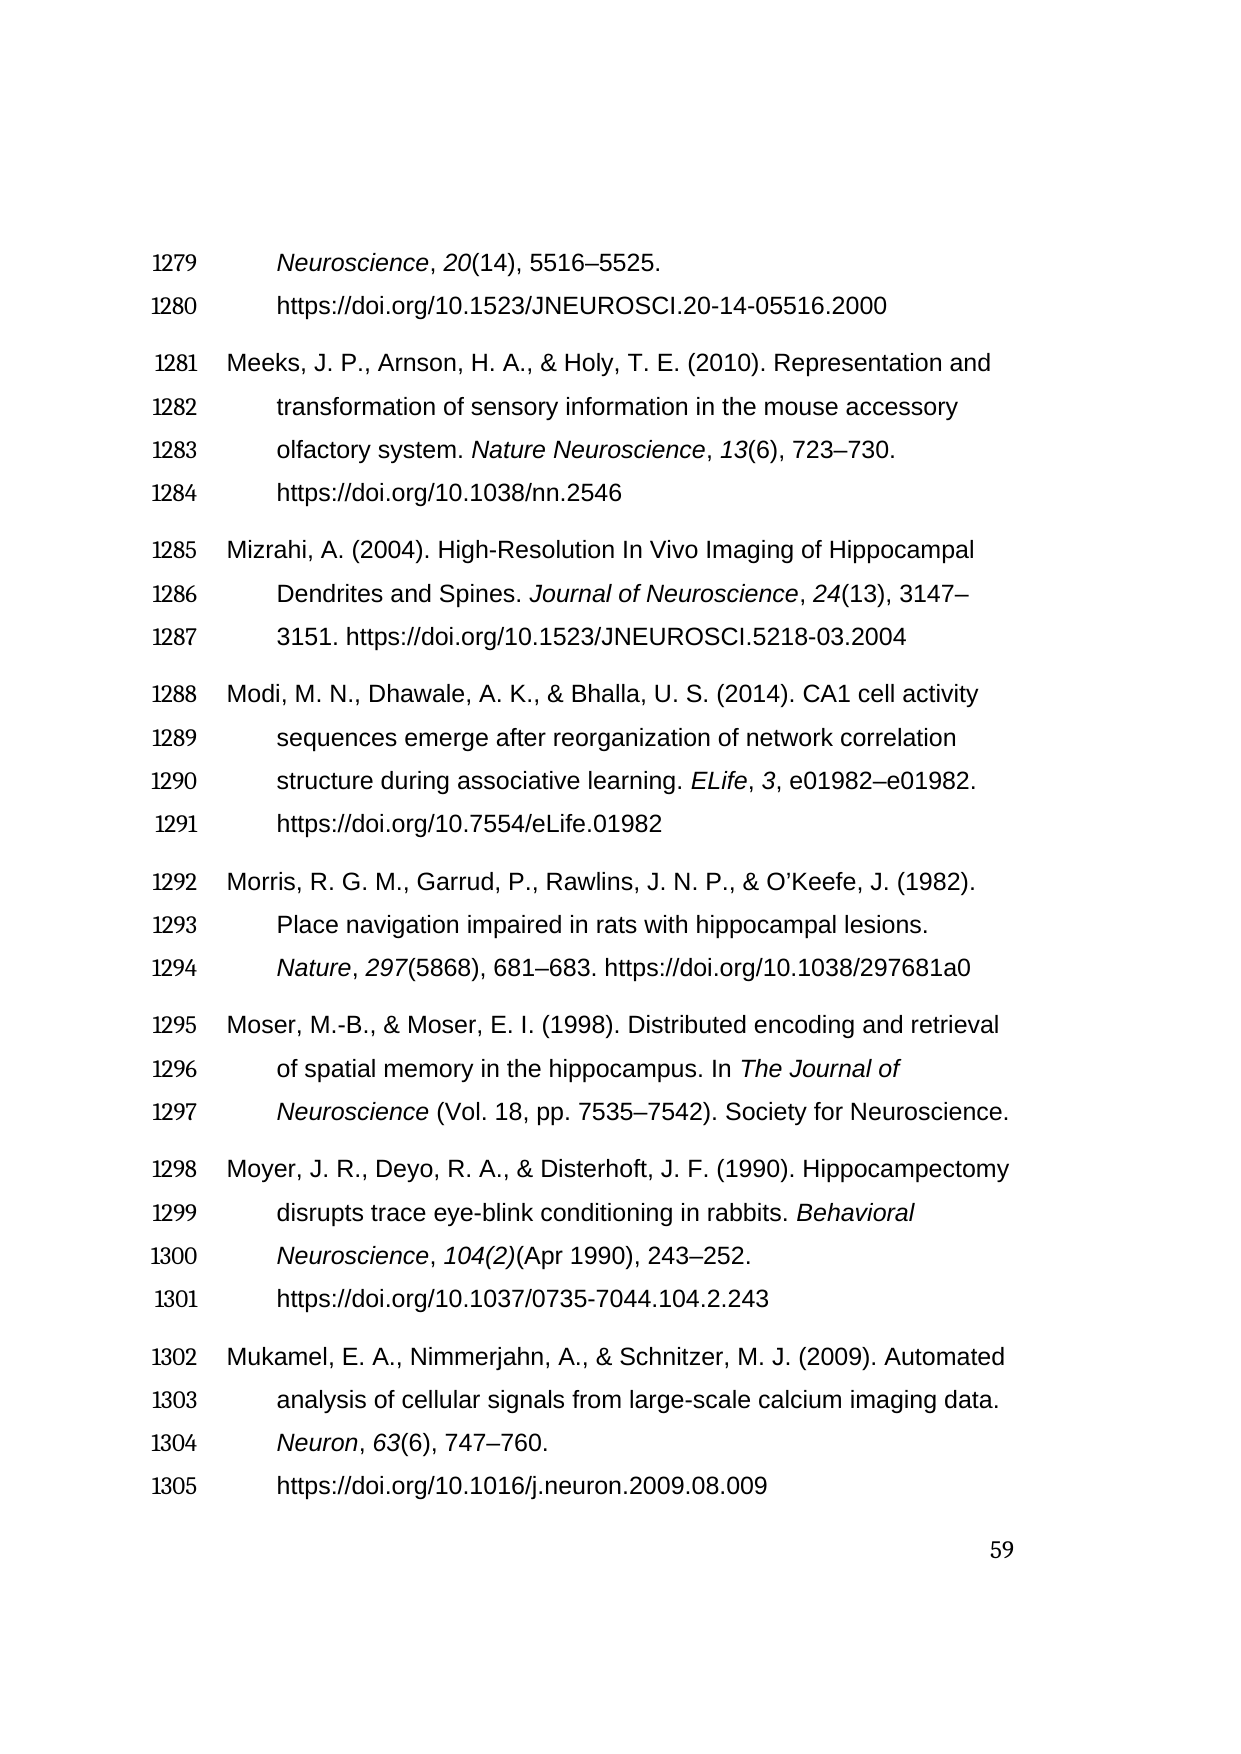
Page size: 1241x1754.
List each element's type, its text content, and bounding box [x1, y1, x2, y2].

text Morris, R. G. M., Garrud, P., Rawlins, J. N. P., & O’Keefe, J. (1982). Place navigation impaired in rats with hippocampal lesions. Nature, 297(5868), 681–683. https://doi.org/10.1038/297681a0 [226, 867, 1014, 982]
text Mukamel, E. A., Nimmerjahn, A., & Schnitzer, M. J. (2009). Automated analysis of cellular signals from large-scale calcium imaging data. Neuron, 63(6), 747–760. https://doi.org/10.1016/j.neuron.2009.08.009 [226, 1342, 1014, 1500]
text Moser, M.-B., & Moser, E. I. (1998). Distributed encoding and retrieval of spatial memory in the hippocampus. In The Journal of Neuroscience (Vol. 18, pp. 7535–7542). Society for Neuroscience. [226, 1011, 1014, 1126]
text Moyer, J. R., Deyo, R. A., & Disterhoft, J. F. (1990). Hippocampectomy disrupts trace eye-blink conditioning in rabbits. Behavioral Neuroscience, 104(2)(Apr 1990), 243–252. https://doi.org/10.1037/0735-7044.104.2.243 [226, 1154, 1014, 1313]
text Modi, M. N., Dhawale, A. K., & Bhalla, U. S. (2014). CA1 cell activity sequences emerge after reorganization of network correlation structure during associative learning. ELife, 3, e01982–e01982. https://doi.org/10.7554/eLife.01982 [226, 679, 1014, 838]
text Neuroscience, 20(14), 5516–5525. https://doi.org/10.1523/JNEUROSCI.20-14-05516.2000 [226, 248, 1014, 319]
text Mizrahi, A. (2004). High-Resolution In Vivo Imaging of Hippocampal Dendrites and Spines. Journal of Neuroscience, 24(13), 3147–3151. https://doi.org/10.1523/JNEUROSCI.5218-03.2004 [226, 536, 1014, 651]
text Meeks, J. P., Arnson, H. A., & Holy, T. E. (2010). Representation and transformation of sensory information in the mouse accessory olfactory system. Nature Neuroscience, 13(6), 723–730. https://doi.org/10.1038/nn.2546 [226, 348, 1014, 507]
